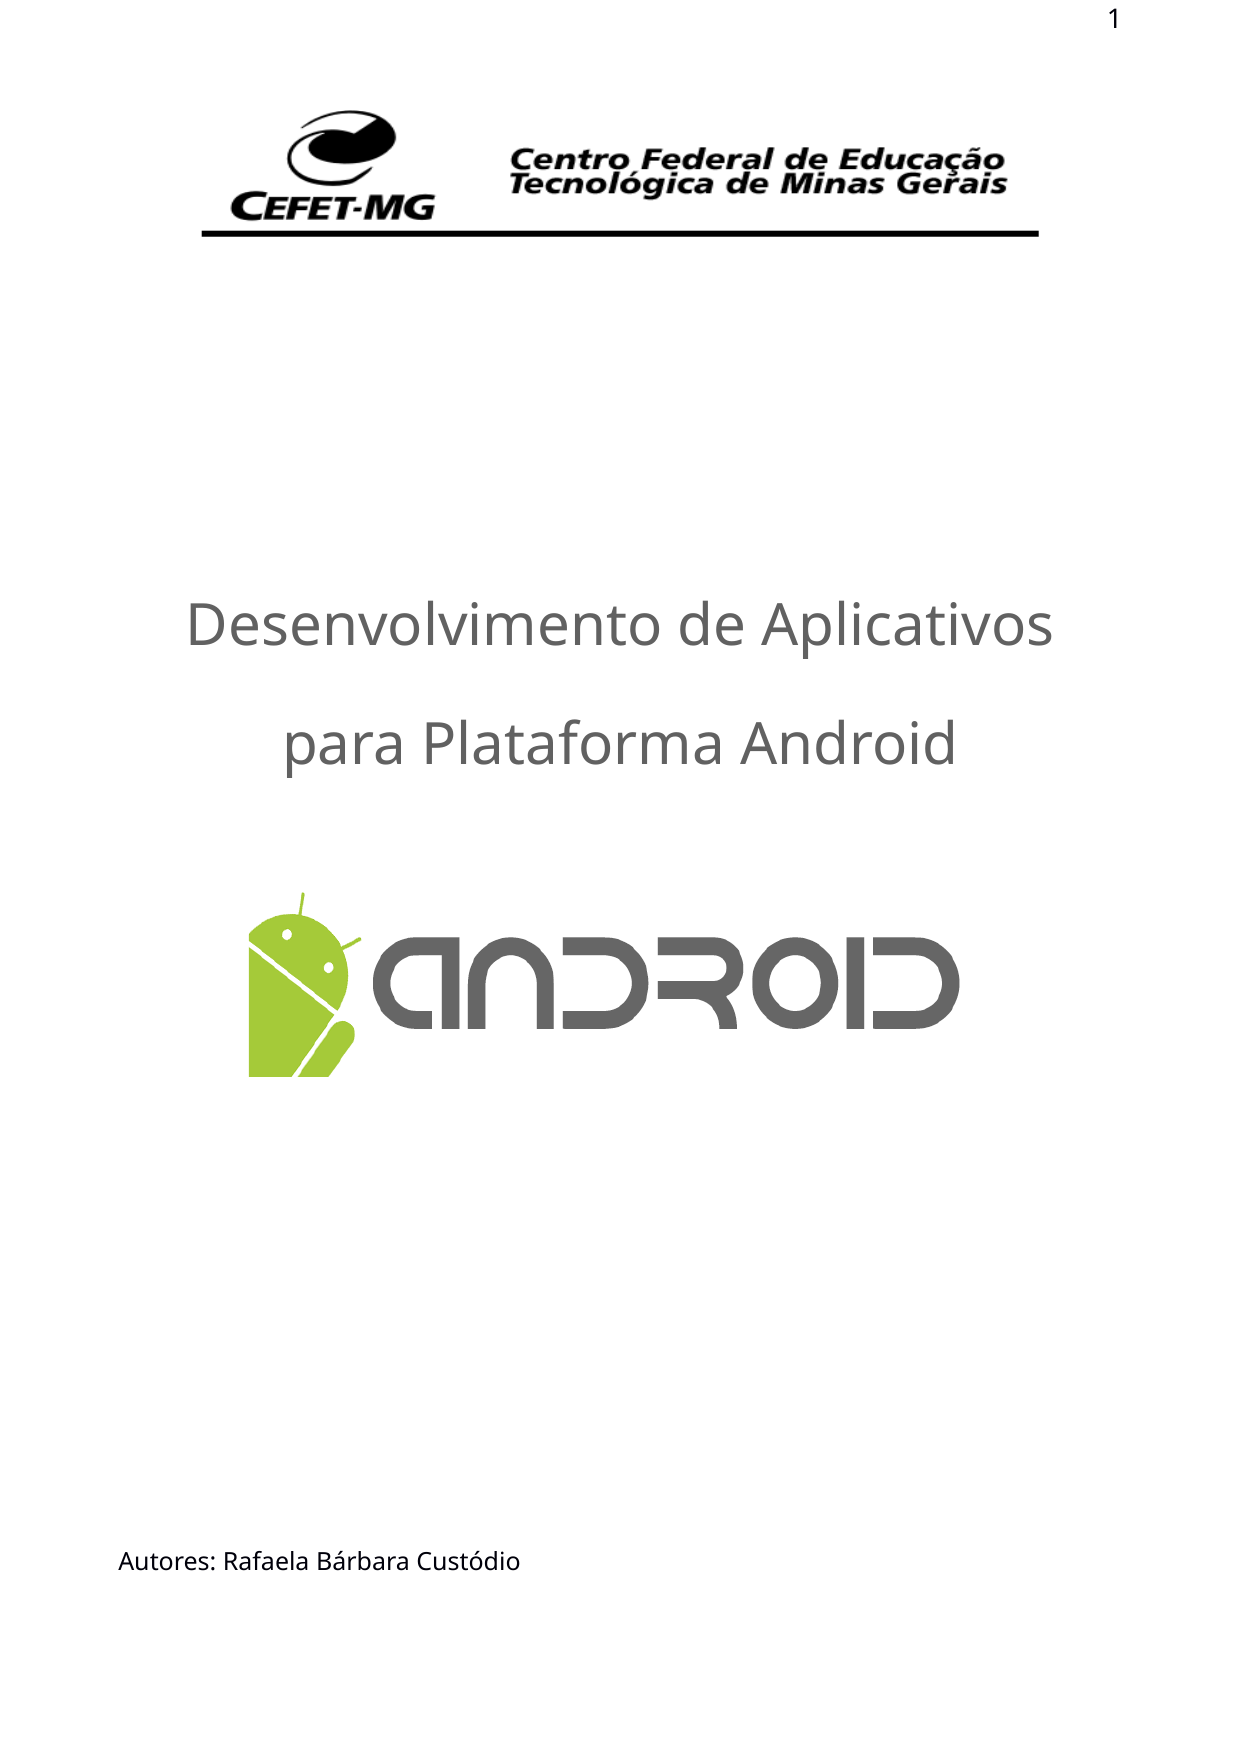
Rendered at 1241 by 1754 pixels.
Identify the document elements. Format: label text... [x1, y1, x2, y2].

text Desenvolvimento de Aplicativos para Plataforma Android [118, 583, 1122, 782]
picture [248, 877, 992, 1077]
text Autores: Rafaela Bárbara Custódio [118, 1544, 1122, 1578]
picture [192, 110, 1049, 255]
